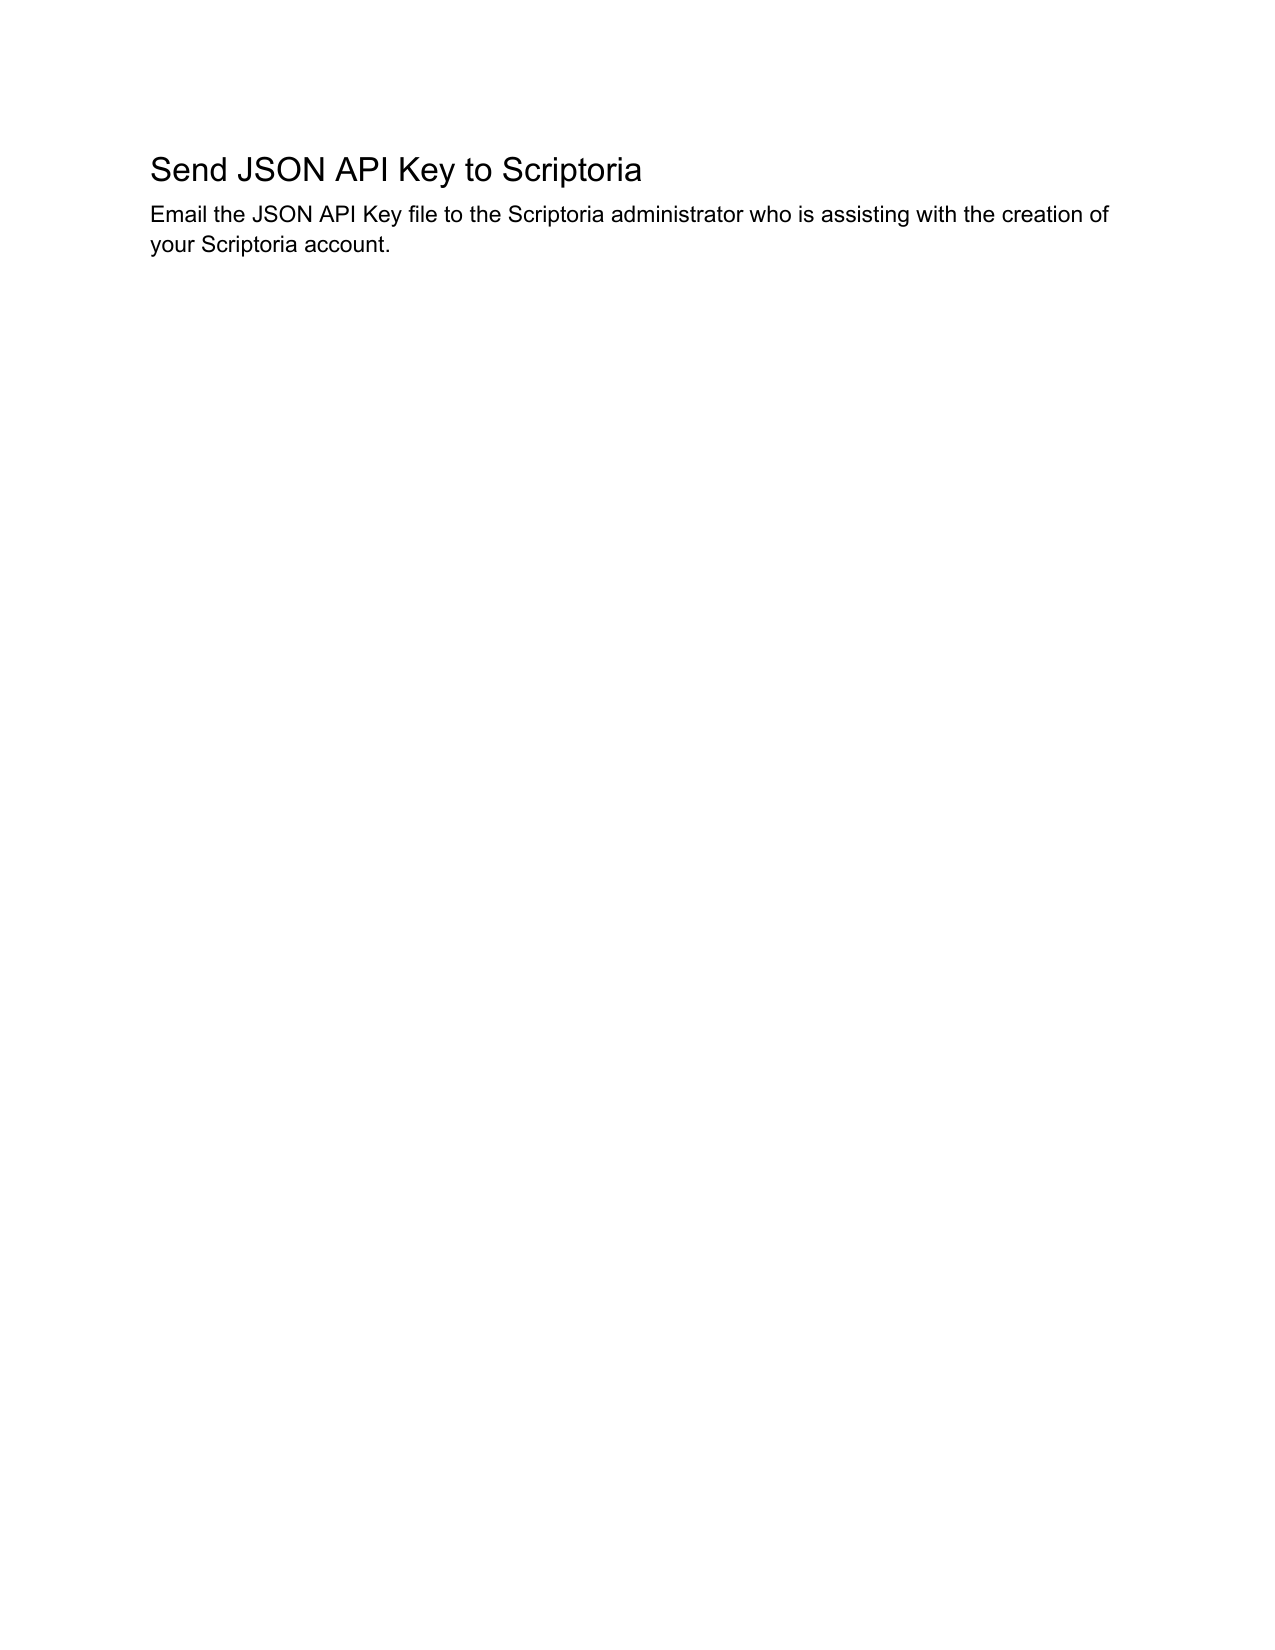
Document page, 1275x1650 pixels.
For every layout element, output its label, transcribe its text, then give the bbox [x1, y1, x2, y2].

subtitle Send JSON API Key to Scriptoria [150, 150, 1125, 188]
text Email the JSON API Key file to the Scriptoria administrator who is assisting with the creation of your Scriptoria account. [150, 201, 1125, 257]
